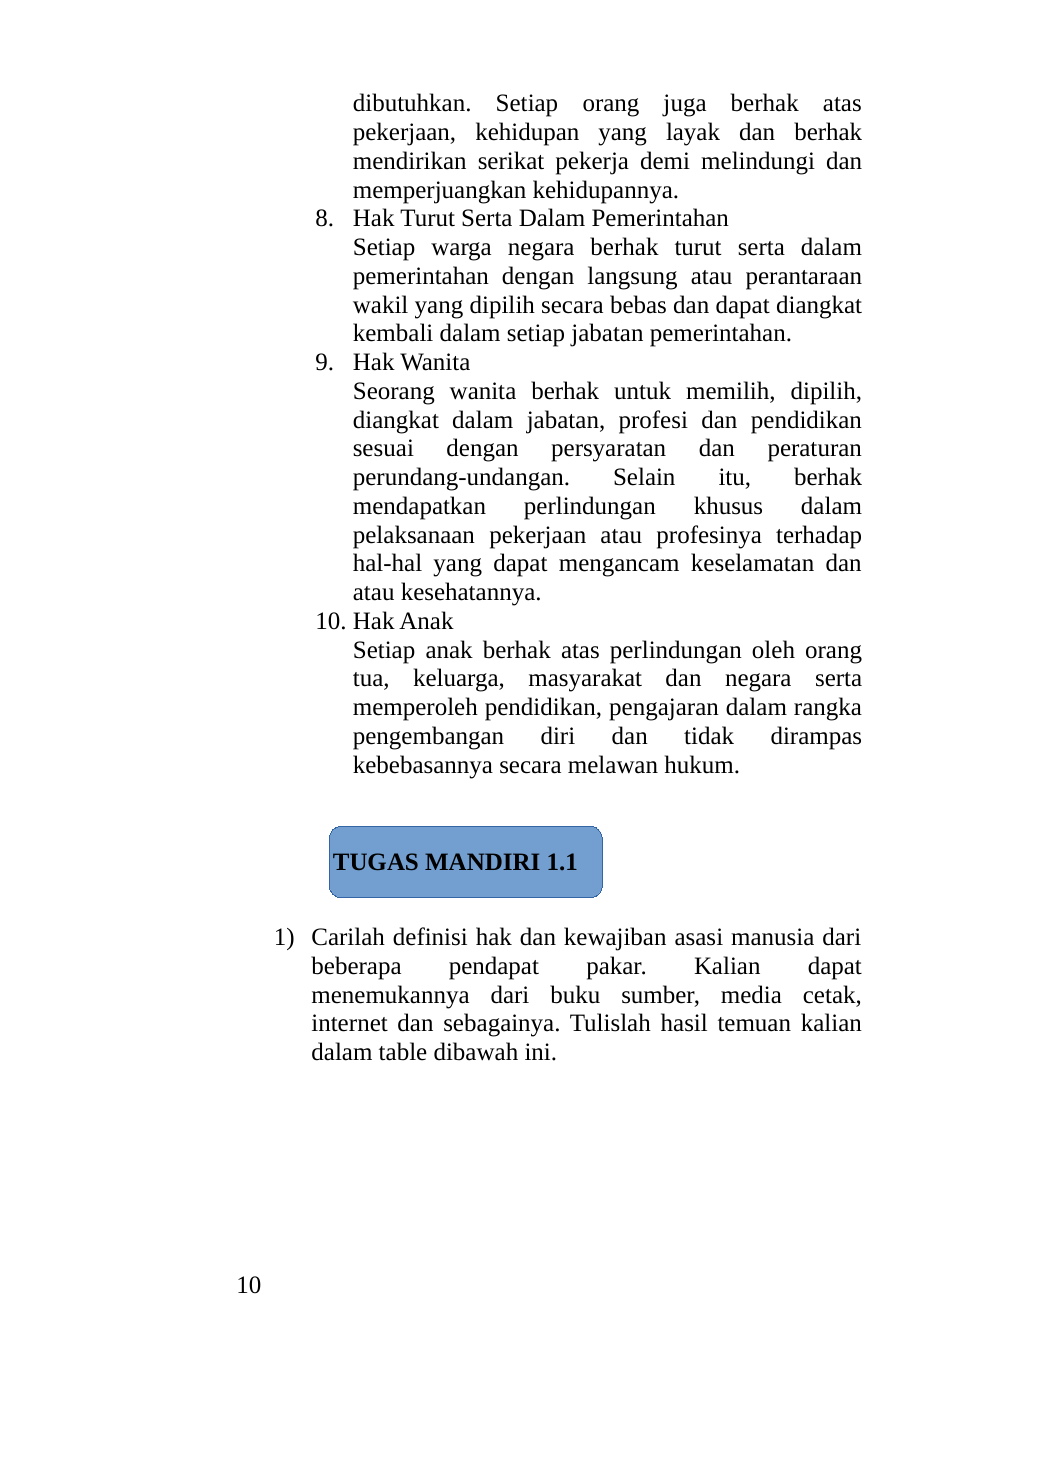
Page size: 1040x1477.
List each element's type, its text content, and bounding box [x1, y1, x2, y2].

list Seorang wanita berhak untuk memilih, dipilih, diangkat dalam jabatan, profesi dan pendidikan sesuai dengan persyaratan dan peraturan perundang-undangan. Selain itu, berhak mendapatkan perlindungan khusus dalam pelaksanaan pekerjaan atau profesinya terhadap hal-hal yang dapat mengancam keselamatan dan atau kesehatannya. [315, 376, 862, 606]
list Hak Turut Serta Dalam Pemerintahan [315, 203, 862, 232]
list Hak Wanita [315, 347, 862, 376]
list Setiap warga negara berhak turut serta dalam pemerintahan dengan langsung atau perantaraan wakil yang dipilih secara bebas dan dapat diangkat kembali dalam setiap jabatan pemerintahan. [315, 232, 862, 347]
list Setiap anak berhak atas perlindungan oleh orang tua, keluarga, masyarakat dan negara serta memperoleh pendidikan, pengajaran dalam rangka pengembangan diri dan tidak dirampas kebebasannya secara melawan hukum. [315, 635, 862, 778]
list Hak Anak [315, 606, 862, 635]
list dibutuhkan. Setiap orang juga berhak atas pekerjaan, kehidupan yang layak dan berhak mendirikan serikat pekerja demi melindungi dan memperjuangkan kehidupannya. [315, 88, 862, 203]
list Carilah definisi hak dan kewajiban asasi manusia dari beberapa pendapat pakar. Kalian dapat menemukannya dari buku sumber, media cetak, internet dan sebagainya. Tulislah hasil temuan kalian dalam table dibawah ini. [274, 922, 862, 1066]
